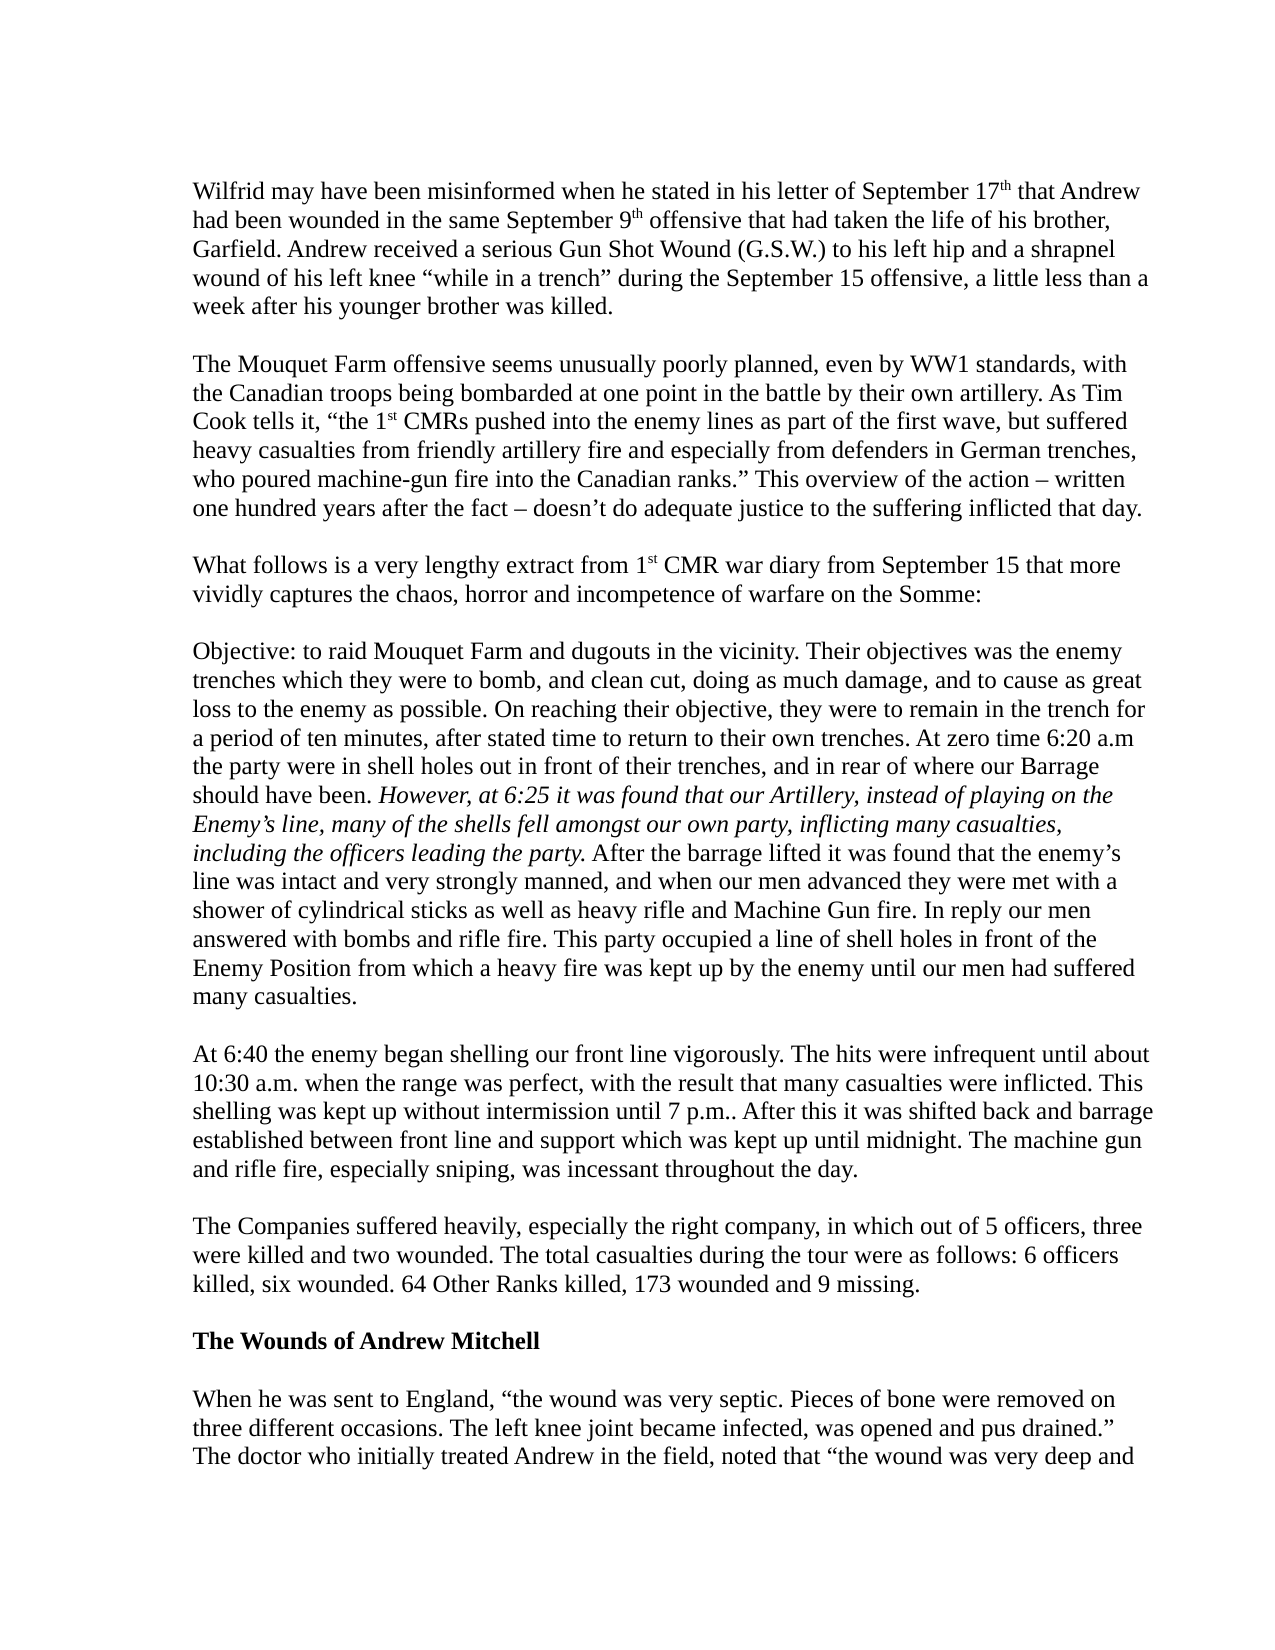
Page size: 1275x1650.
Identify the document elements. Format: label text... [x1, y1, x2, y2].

text Wilfrid may have been misinformed when he stated in his letter of September 17th that Andrew had been wounded in the same September 9th offensive that had taken the life of his brother, Garfield. Andrew received a serious Gun Shot Wound (G.S.W.) to his left hip and a shrapnel wound of his left knee “while in a trench” during the September 15 offensive, a little less than a week after his younger brother was killed. [192, 176, 1158, 320]
text When he was sent to England, “the wound was very septic. Pieces of bone were removed on three different occasions. The left knee joint became infected, was opened and pus drained.” The doctor who initially treated Andrew in the field, noted that “the wound was very deep and [192, 1384, 1158, 1470]
text At 6:40 the enemy began shelling our front line vigorously. The hits were infrequent until about 10:30 a.m. when the range was perfect, with the result that many casualties were inflicted. This shelling was kept up without intermission until 7 p.m.. After this it was shifted back and barrage established between front line and support which was kept up until midnight. The machine gun and rifle fire, especially sniping, was incessant throughout the day. [192, 1039, 1158, 1183]
text Objective: to raid Mouquet Farm and dugouts in the vicinity. Their objectives was the enemy trenches which they were to bomb, and clean cut, doing as much damage, and to cause as great loss to the enemy as possible. On reaching their objective, they were to remain in the trench for a period of ten minutes, after stated time to return to their own trenches. At zero time 6:20 a.m the party were in shell holes out in front of their trenches, and in rear of where our Barrage should have been. However, at 6:25 it was found that our Artillery, instead of playing on the Enemy’s line, many of the shells fell amongst our own party, inflicting many casualties, including the officers leading the party. After the barrage lifted it was found that the enemy’s line was intact and very strongly manned, and when our men advanced they were met with a shower of cylindrical sticks as well as heavy rifle and Machine Gun fire. In reply our men answered with bombs and rifle fire. This party occupied a line of shell holes in front of the Enemy Position from which a heavy fire was kept up by the enemy until our men had suffered many casualties. [192, 636, 1158, 1010]
text What follows is a very lengthy extract from 1st CMR war diary from September 15 that more vividly captures the chaos, horror and incompetence of warfare on the Somme: [192, 550, 1158, 608]
text The Companies suffered heavily, especially the right company, in which out of 5 officers, three were killed and two wounded. The total casualties during the tour were as follows: 6 officers killed, six wounded. 64 Other Ranks killed, 173 wounded and 9 missing. [192, 1211, 1158, 1298]
text The Mouquet Farm offensive seems unusually poorly planned, even by WW1 standards, with the Canadian troops being bombarded at one point in the battle by their own artillery. As Tim Cook tells it, “the 1st CMRs pushed into the enemy lines as part of the first wave, but suffered heavy casualties from friendly artillery fire and especially from defenders in German trenches, who poured machine-gun fire into the Canadian ranks.” This overview of the action – written one hundred years after the fact – doesn’t do adequate justice to the suffering inflicted that day. [192, 349, 1158, 521]
text The Wounds of Andrew Mitchell [192, 1326, 1158, 1355]
